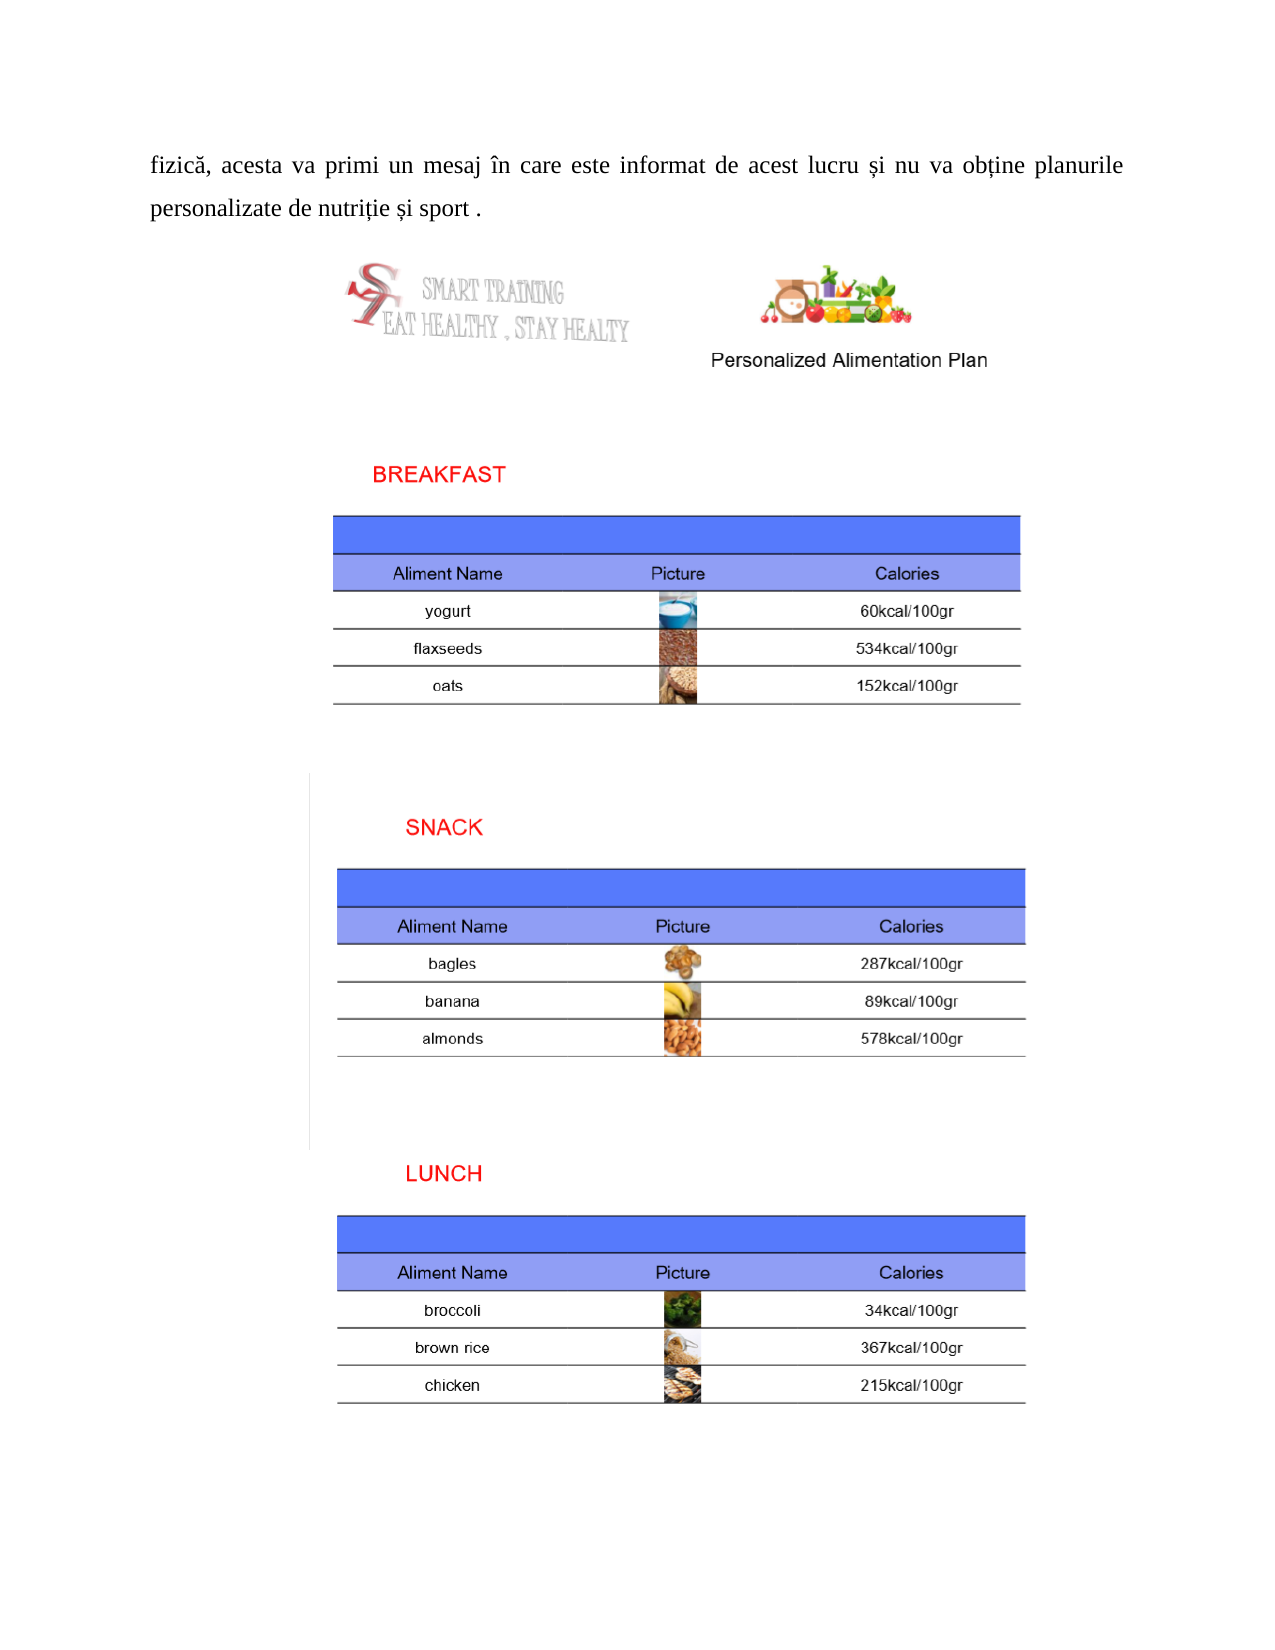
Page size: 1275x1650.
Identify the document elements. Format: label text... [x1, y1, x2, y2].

text fizică, acesta va primi un mesaj în care este informat de acest lucru și nu va obține planurile personalizate de nutriție și sport . [150, 150, 1125, 222]
picture [303, 236, 1047, 1482]
